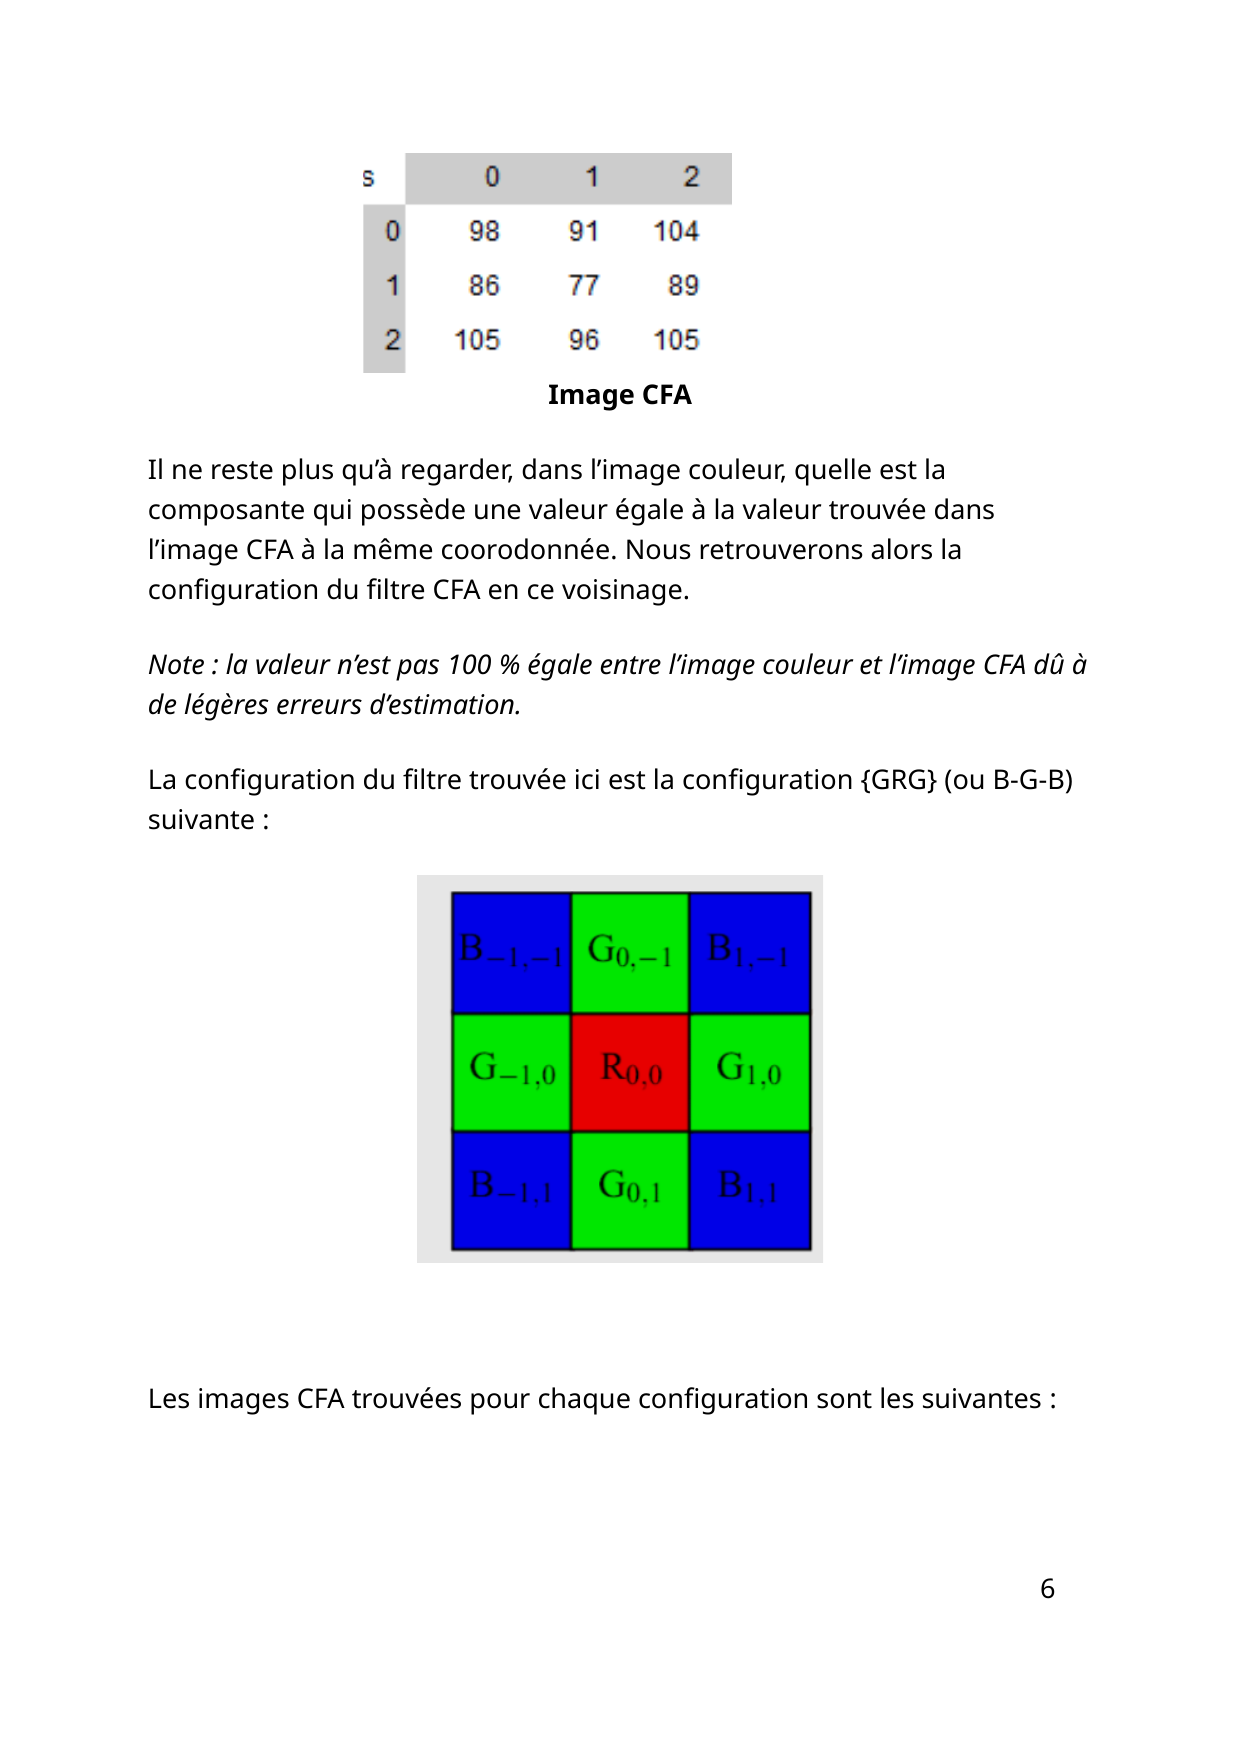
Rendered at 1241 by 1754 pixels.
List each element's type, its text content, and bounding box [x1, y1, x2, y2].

picture [363, 153, 732, 373]
text Image CFA [148, 148, 1093, 412]
text Note : la valeur n’est pas 100 % égale entre l’image couleur et l’image CFA dû à de légères erreurs d’estimation. [148, 645, 1093, 722]
text Il ne reste plus qu’à regarder, dans l’image couleur, quelle est la composante qui possède une valeur égale à la valeur trouvée dans l’image CFA à la même coorodonnée. Nous retrouverons alors la configuration du filtre CFA en ce voisinage. [148, 451, 1093, 607]
picture [417, 875, 824, 1263]
text Les images CFA trouvées pour chaque configuration sont les suivantes : [148, 1379, 1093, 1416]
text La configuration du filtre trouvée ici est la configuration {GRG} (ou B-G-B) suivante : [148, 760, 1093, 837]
